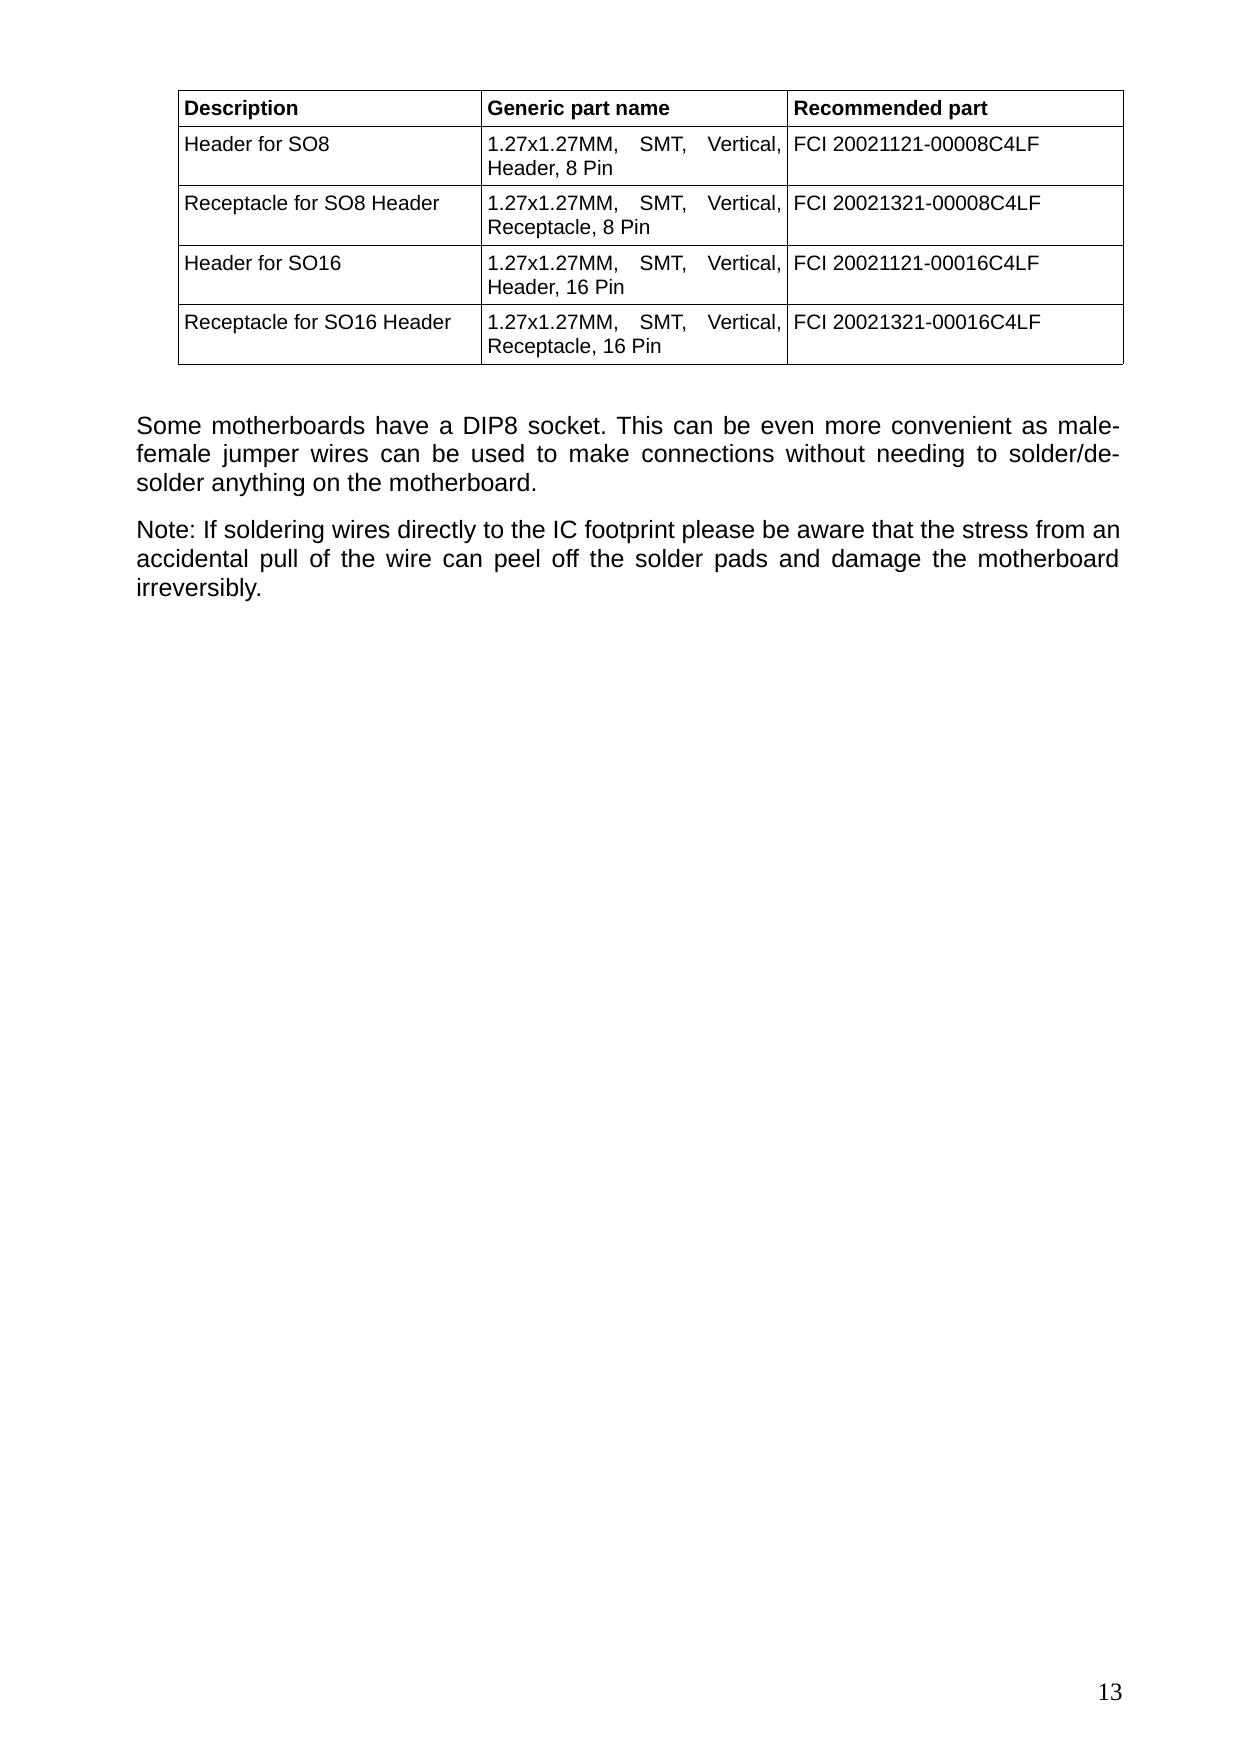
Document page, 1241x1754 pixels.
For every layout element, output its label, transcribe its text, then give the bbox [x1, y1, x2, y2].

table_cell Header for SO16 [179, 246, 481, 304]
table_cell 1.27x1.27MM, SMT, Vertical, Header, 8 Pin [482, 127, 787, 185]
table_cell Header for SO8 [179, 127, 481, 185]
table_cell Receptacle for SO16 Header [179, 305, 481, 364]
table_cell 1.27x1.27MM, SMT, Vertical, Header, 16 Pin [482, 246, 787, 304]
table_cell 1.27x1.27MM, SMT, Vertical, Receptacle, 16 Pin [482, 305, 787, 364]
table_header Generic part name [482, 91, 787, 126]
table_cell FCI 20021121-00008C4LF [788, 127, 1123, 185]
table_cell FCI 20021121-00016C4LF [788, 246, 1123, 304]
text Note: If soldering wires directly to the IC footprint please be aware that the stress from an accidental pull of the wire can peel off the solder pads and damage the motherboard irreversibly. [136, 515, 1122, 601]
table_header Recommended part [788, 91, 1123, 126]
table_cell FCI 20021321-00016C4LF [788, 305, 1123, 364]
table_cell 1.27x1.27MM, SMT, Vertical, Receptacle, 8 Pin [482, 186, 787, 245]
table_cell FCI 20021321-00008C4LF [788, 186, 1123, 245]
table_header Description [179, 91, 481, 126]
text Some motherboards have a DIP8 socket. This can be even more convenient as male-female jumper wires can be used to make connections without needing to solder/de-solder anything on the motherboard. [136, 411, 1122, 497]
table_cell Receptacle for SO8 Header [179, 186, 481, 245]
